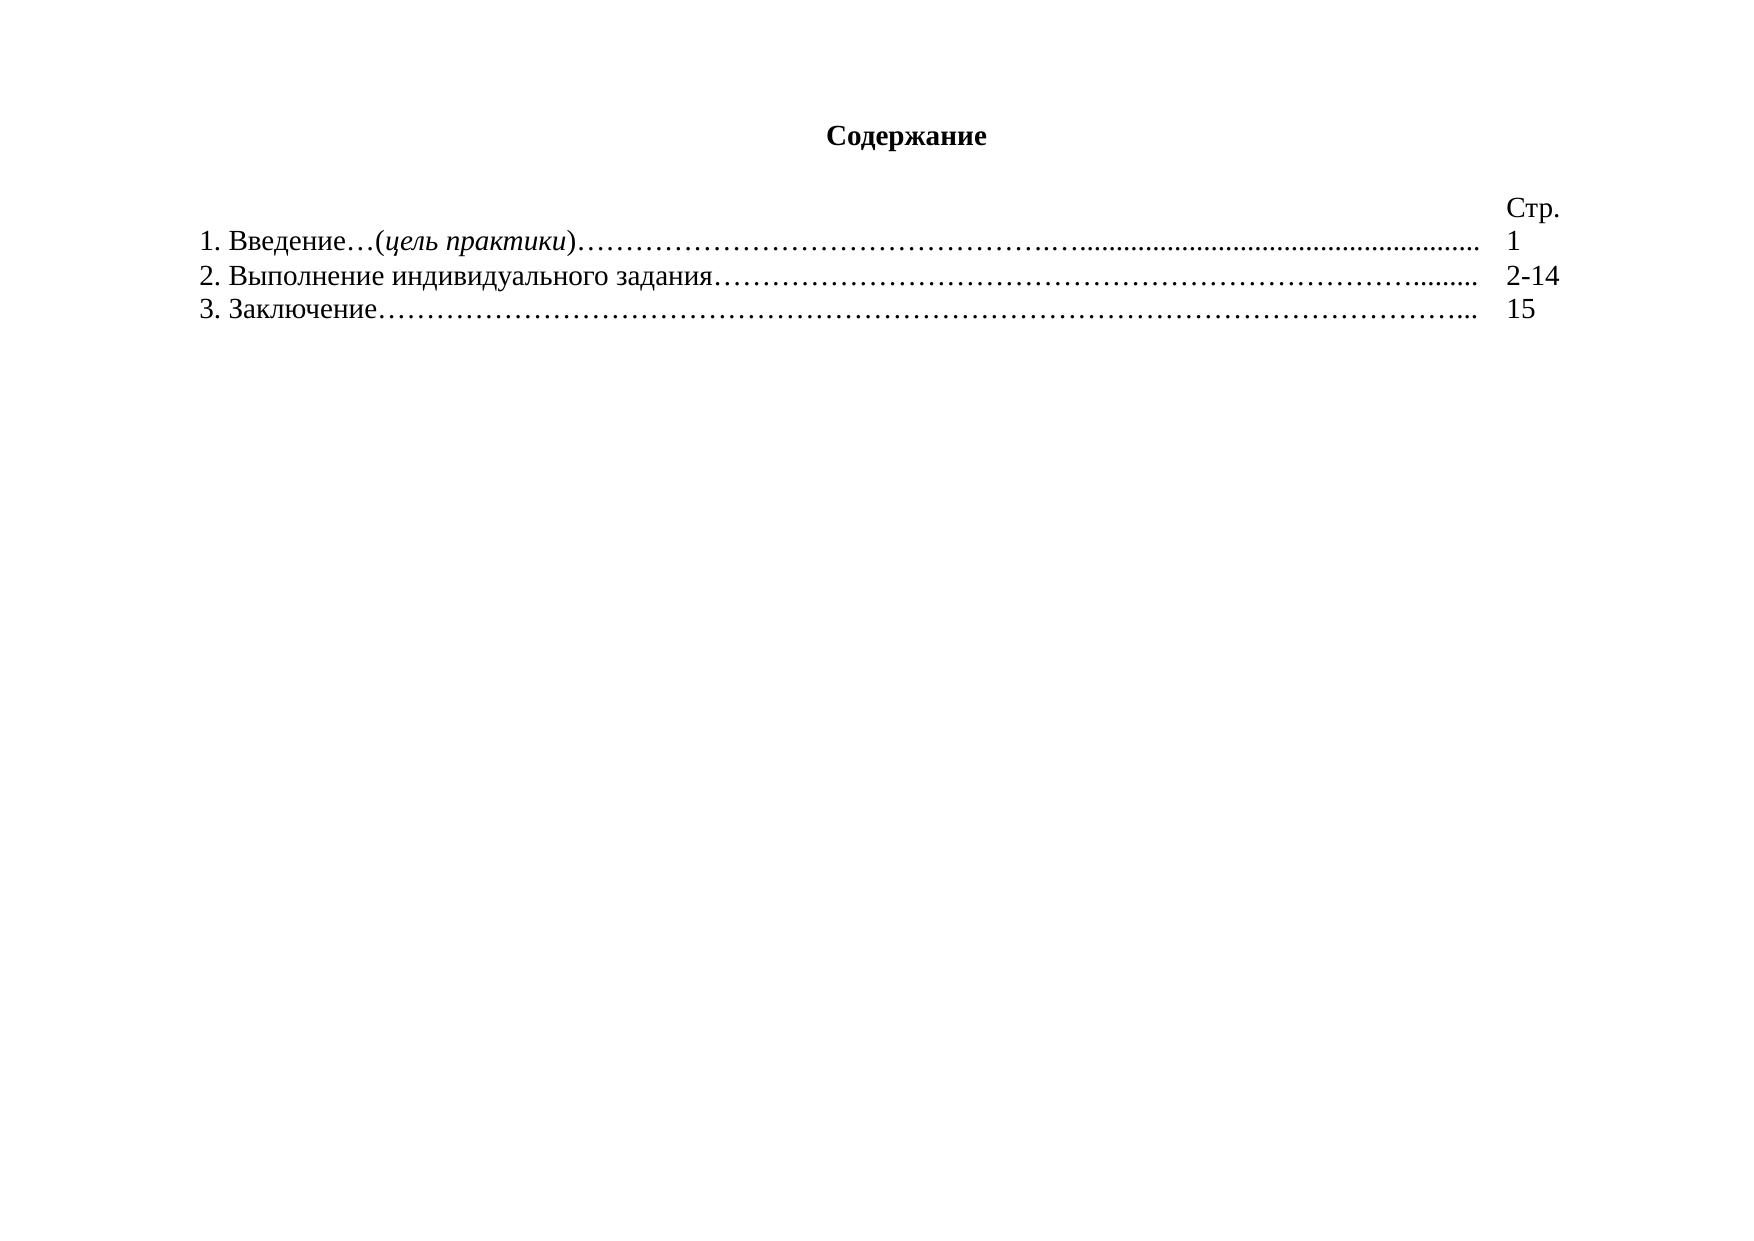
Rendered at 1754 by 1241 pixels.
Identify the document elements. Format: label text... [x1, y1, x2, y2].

table_cell [1495, 394, 1603, 429]
table_cell [188, 360, 1495, 394]
table_cell 1. Введение…(цель практики)………………………………………….…....................................................... [188, 224, 1495, 258]
table_header Стр. [1592, 190, 1603, 223]
table_cell [188, 326, 1495, 360]
text Содержание [177, 118, 1636, 152]
table_cell 3. Заключение…………………………………………………………………………………………………... [188, 292, 1495, 326]
table_cell [1495, 360, 1603, 394]
table_header [188, 190, 1495, 223]
table_cell 15 [1495, 292, 1603, 326]
table_cell [188, 394, 1495, 429]
table_cell 2-14 [1495, 258, 1603, 292]
table_cell [1495, 326, 1603, 360]
table_header Стр. [1495, 190, 1506, 223]
table_cell 2. Выполнение индивидуального задания………………………………………………………………......... [188, 258, 1495, 292]
table_cell 1 [1495, 224, 1603, 258]
